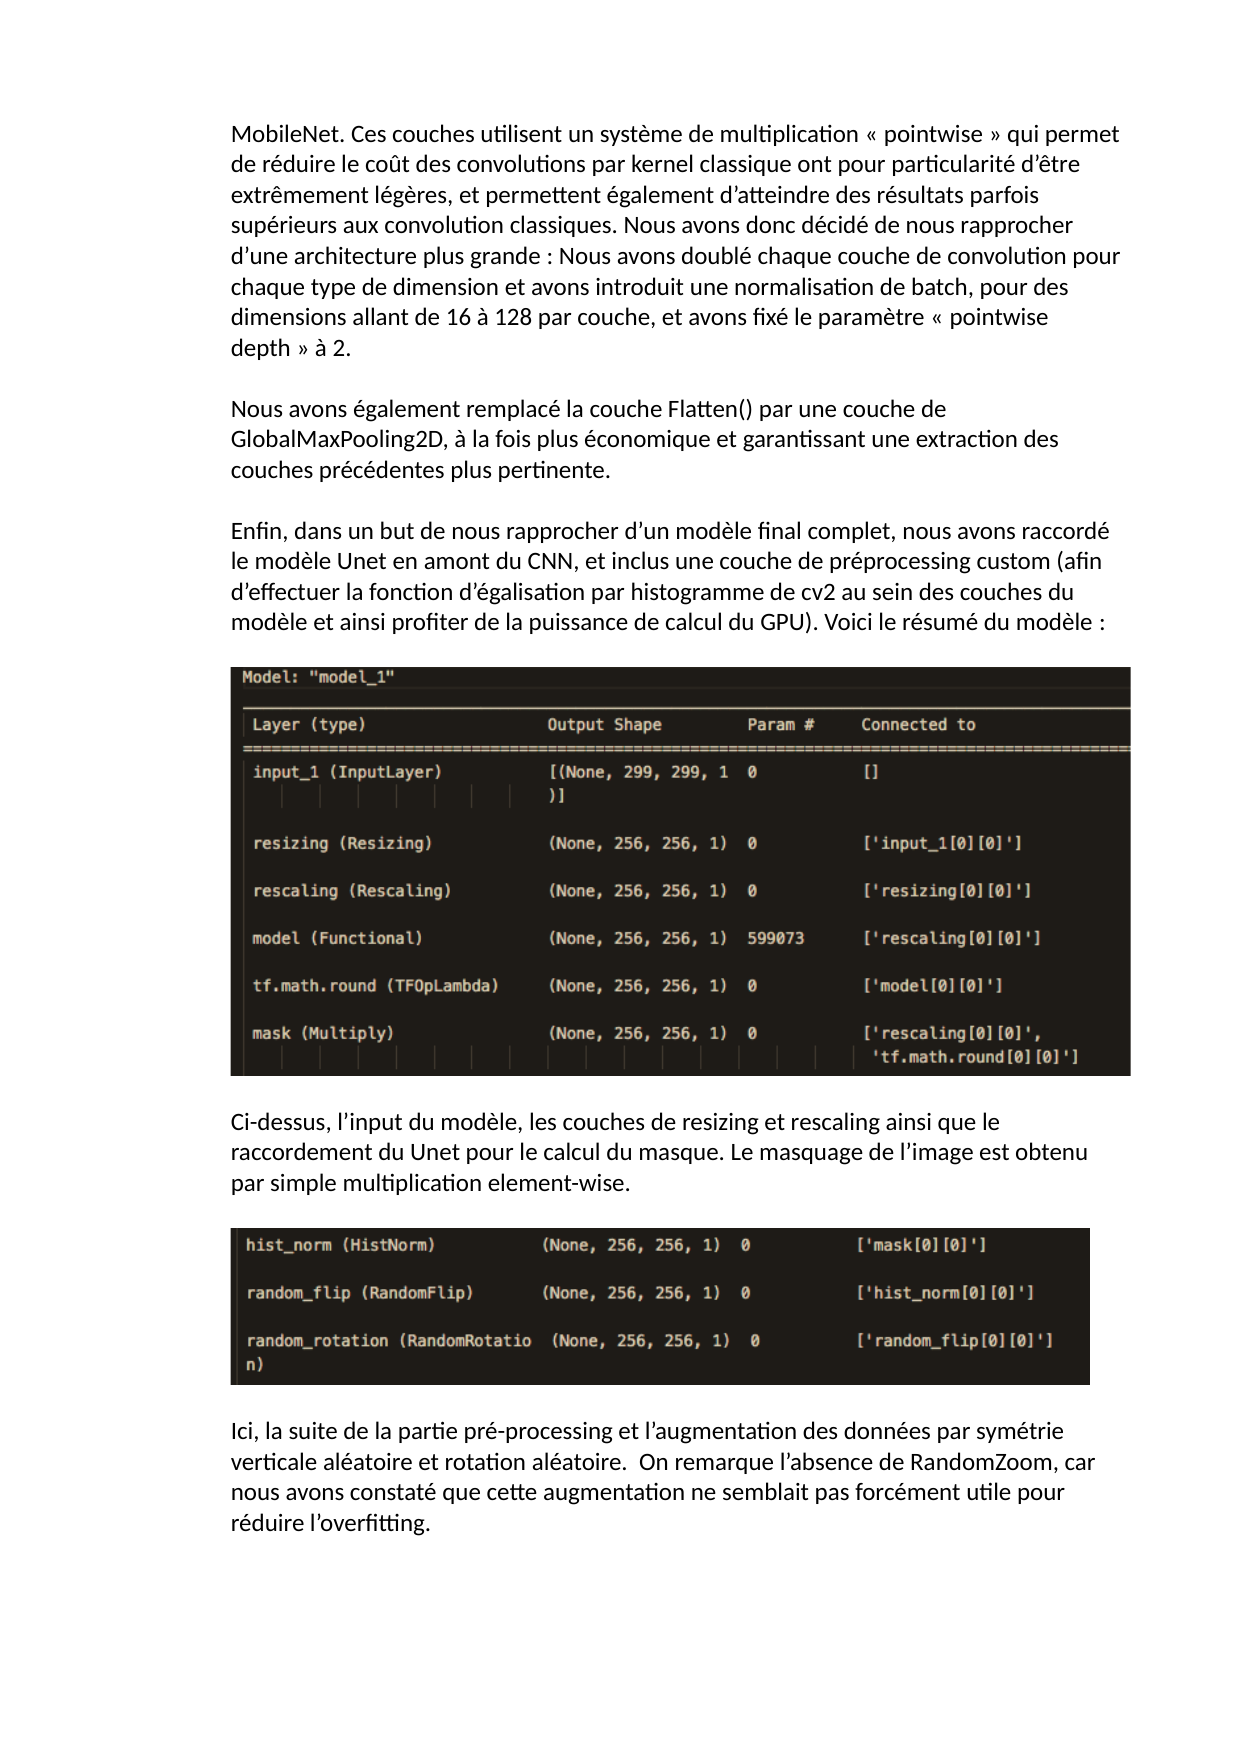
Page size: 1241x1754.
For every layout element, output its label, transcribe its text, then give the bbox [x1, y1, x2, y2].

list MobileNet. Ces couches utilisent un système de multiplication « pointwise » qui permet de réduire le coût des convolutions par kernel classique ont pour particularité d’être extrêmement légères, et permettent également d’atteindre des résultats parfois supérieurs aux convolution classiques. Nous avons donc décidé de nous rapprocher d’une architecture plus grande : Nous avons doublé chaque couche de convolution pour chaque type de dimension et avons introduit une normalisation de batch, pour des dimensions allant de 16 à 128 par couche, et avons fixé le paramètre « pointwise depth » à 2. Nous avons également remplacé la couche Flatten() par une couche de GlobalMaxPooling2D, à la fois plus économique et garantissant une extraction des couches précédentes plus pertinente. Enfin, dans un but de nous rapprocher d’un modèle final complet, nous avons raccordé le modèle Unet en amont du CNN, et inclus une couche de préprocessing custom (afin d’effectuer la fonction d’égalisation par histogramme de cv2 au sein des couches du modèle et ainsi profiter de la puissance de calcul du GPU). Voici le résumé du modèle : Ci-dessus, l’input du modèle, les couches de resizing et rescaling ainsi que le raccordement du Unet pour le calcul du masque. Le masquage de l’image est obtenu par simple multiplication element-wise. Ici, la suite de la partie pré-processing et l’augmentation des données par symétrie verticale aléatoire et rotation aléatoire. On remarque l’absence de RandomZoom, car nous avons constaté que cette augmentation ne semblait pas forcément utile pour réduire l’overfitting. [193, 118, 1122, 1568]
picture [230, 667, 1131, 1076]
picture [230, 1228, 1090, 1385]
